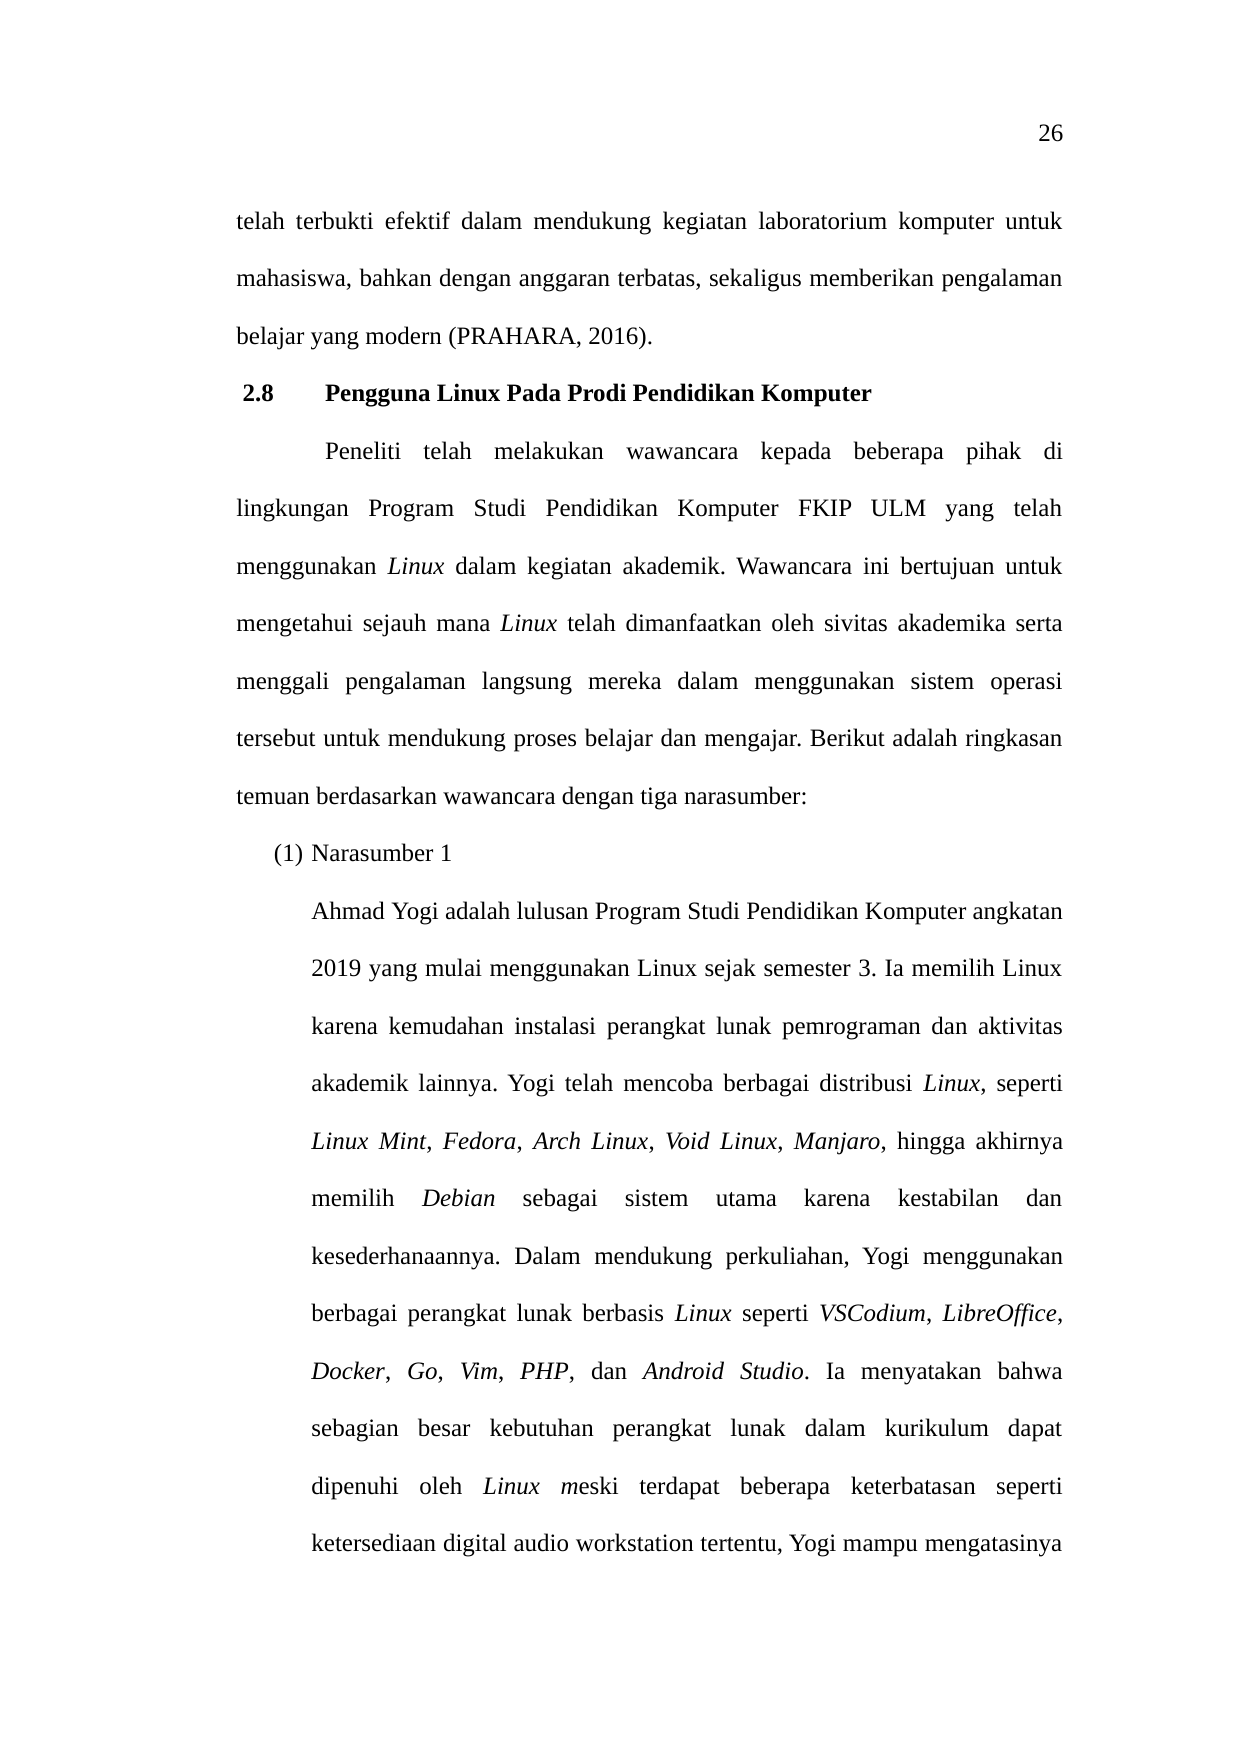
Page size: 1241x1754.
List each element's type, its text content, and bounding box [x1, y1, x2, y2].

list Ahmad Yogi adalah lulusan Program Studi Pendidikan Komputer angkatan 2019 yang mulai menggunakan Linux sejak semester 3. Ia memilih Linux karena kemudahan instalasi perangkat lunak pemrograman dan aktivitas akademik lainnya. Yogi telah mencoba berbagai distribusi Linux, seperti Linux Mint, Fedora, Arch Linux, Void Linux, Manjaro, hingga akhirnya memilih Debian sebagai sistem utama karena kestabilan dan kesederhanaannya. Dalam mendukung perkuliahan, Yogi menggunakan berbagai perangkat lunak berbasis Linux seperti VSCodium, LibreOffice, Docker, Go, Vim, PHP, dan Android Studio. Ia menyatakan bahwa sebagian besar kebutuhan perangkat lunak dalam kurikulum dapat dipenuhi oleh Linux meski terdapat beberapa keterbatasan seperti ketersediaan digital audio workstation tertentu, Yogi mampu mengatasinya [274, 896, 1063, 1557]
text telah terbukti efektif dalam mendukung kegiatan laboratorium komputer untuk mahasiswa, bahkan dengan anggaran terbatas, sekaligus memberikan pengalaman belajar yang modern (PRAHARA, 2016)⁠. [236, 206, 1063, 350]
list Narasumber 1 [274, 838, 1063, 867]
text Peneliti telah melakukan wawancara kepada beberapa pihak di lingkungan Program Studi Pendidikan Komputer FKIP ULM yang telah menggunakan Linux dalam kegiatan akademik. Wawancara ini bertujuan untuk mengetahui sejauh mana Linux telah dimanfaatkan oleh sivitas akademika serta menggali pengalaman langsung mereka dalam menggunakan sistem operasi tersebut untuk mendukung proses belajar dan mengajar. Berikut adalah ringkasan temuan berdasarkan wawancara dengan tiga narasumber: [236, 436, 1063, 810]
subtitle Pengguna Linux pada Prodi Pendidikan Komputer [236, 378, 1063, 407]
